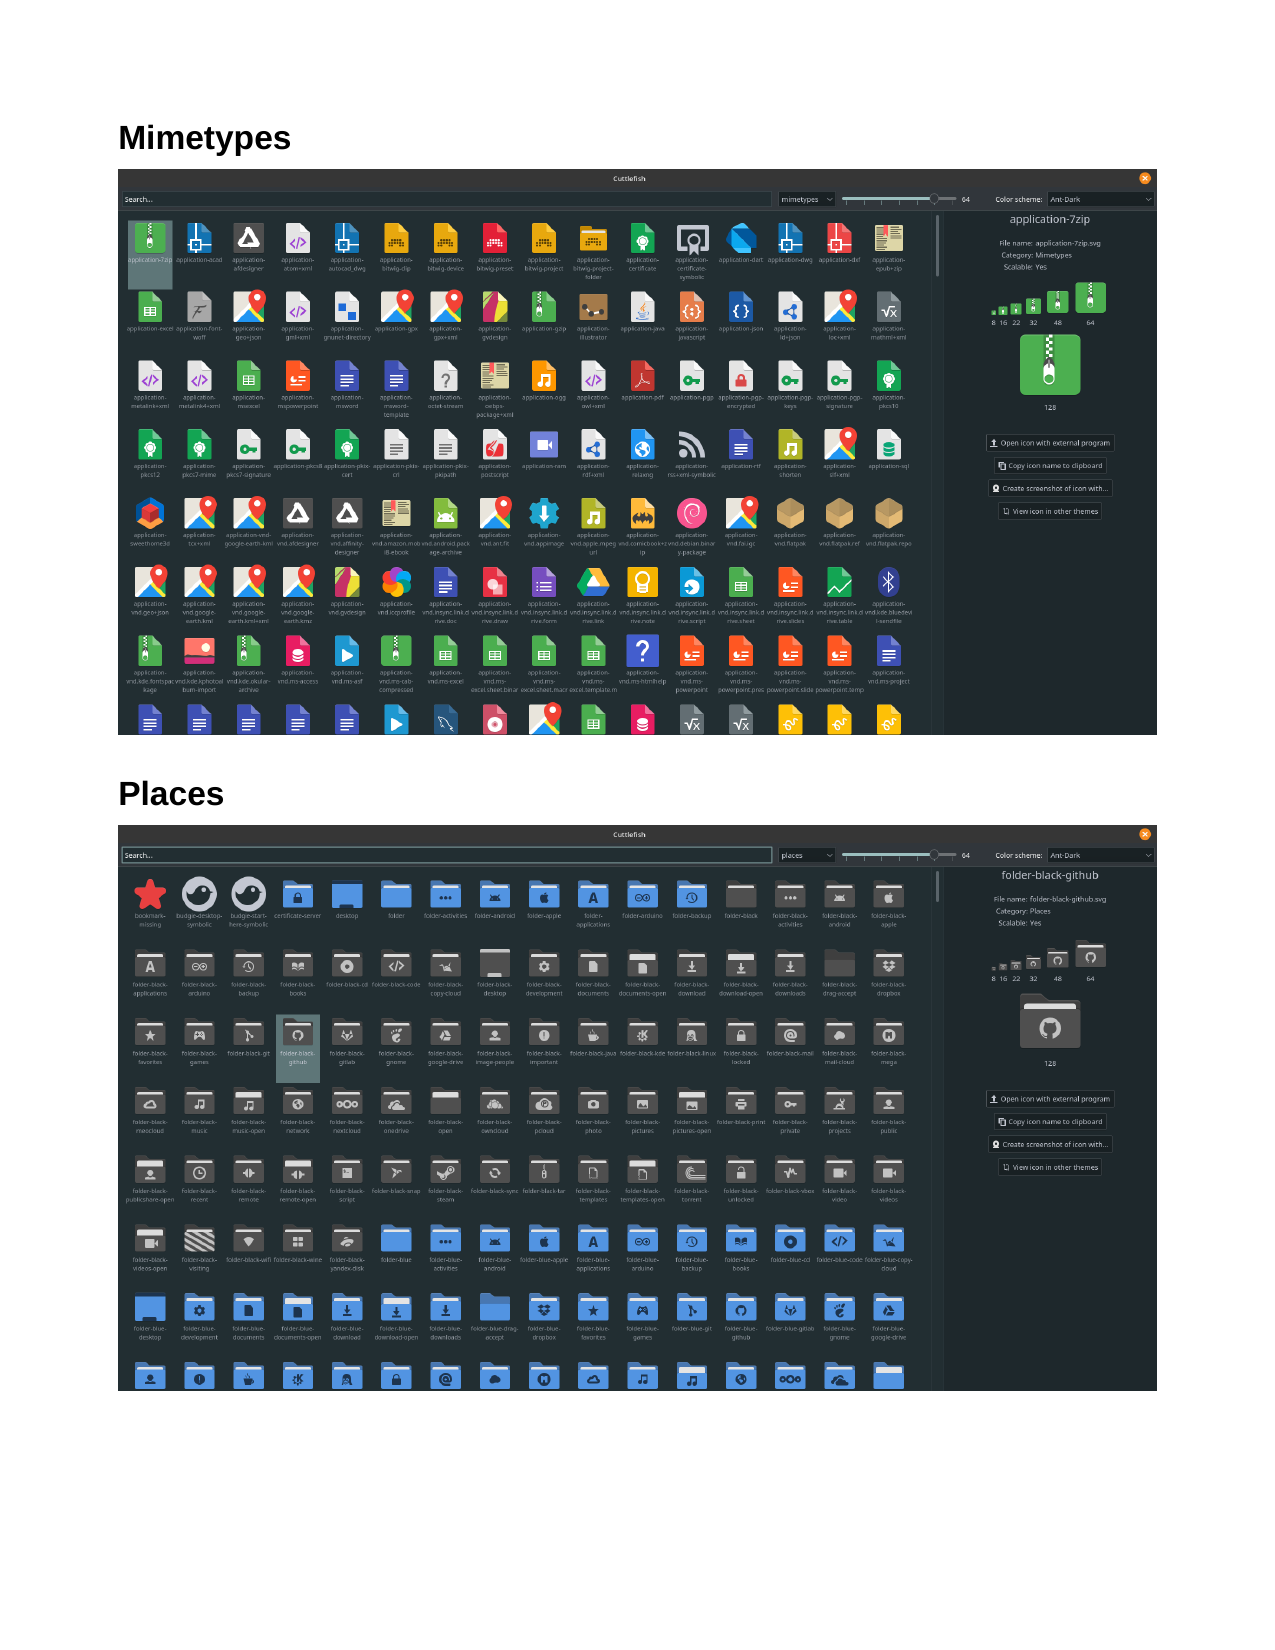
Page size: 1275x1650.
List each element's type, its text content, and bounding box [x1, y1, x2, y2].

subtitle Mimetypes [118, 118, 1157, 157]
subtitle Places [118, 774, 1157, 813]
picture [118, 169, 1157, 735]
picture [118, 825, 1157, 1391]
